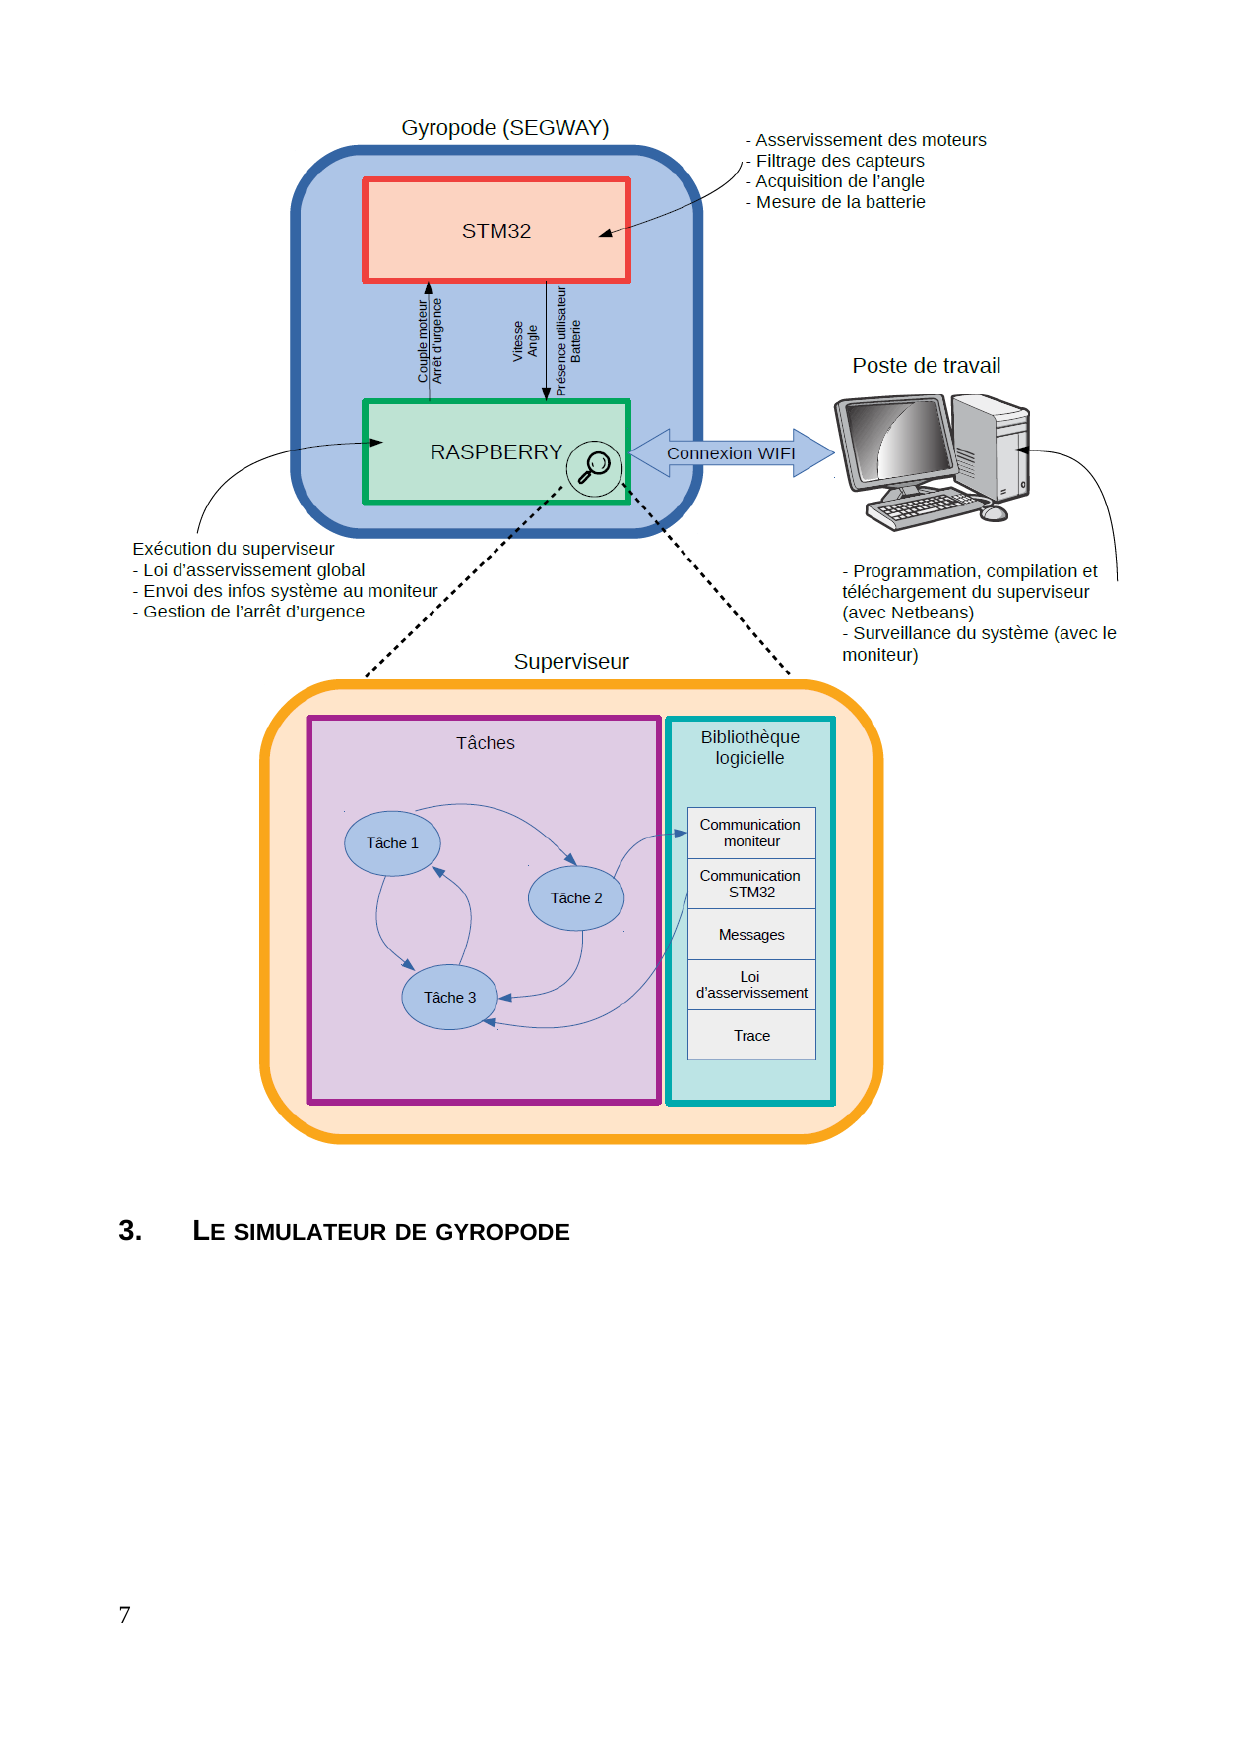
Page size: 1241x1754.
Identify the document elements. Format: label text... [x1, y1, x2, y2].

list Le simulateur de gyropode [118, 1213, 1122, 1247]
